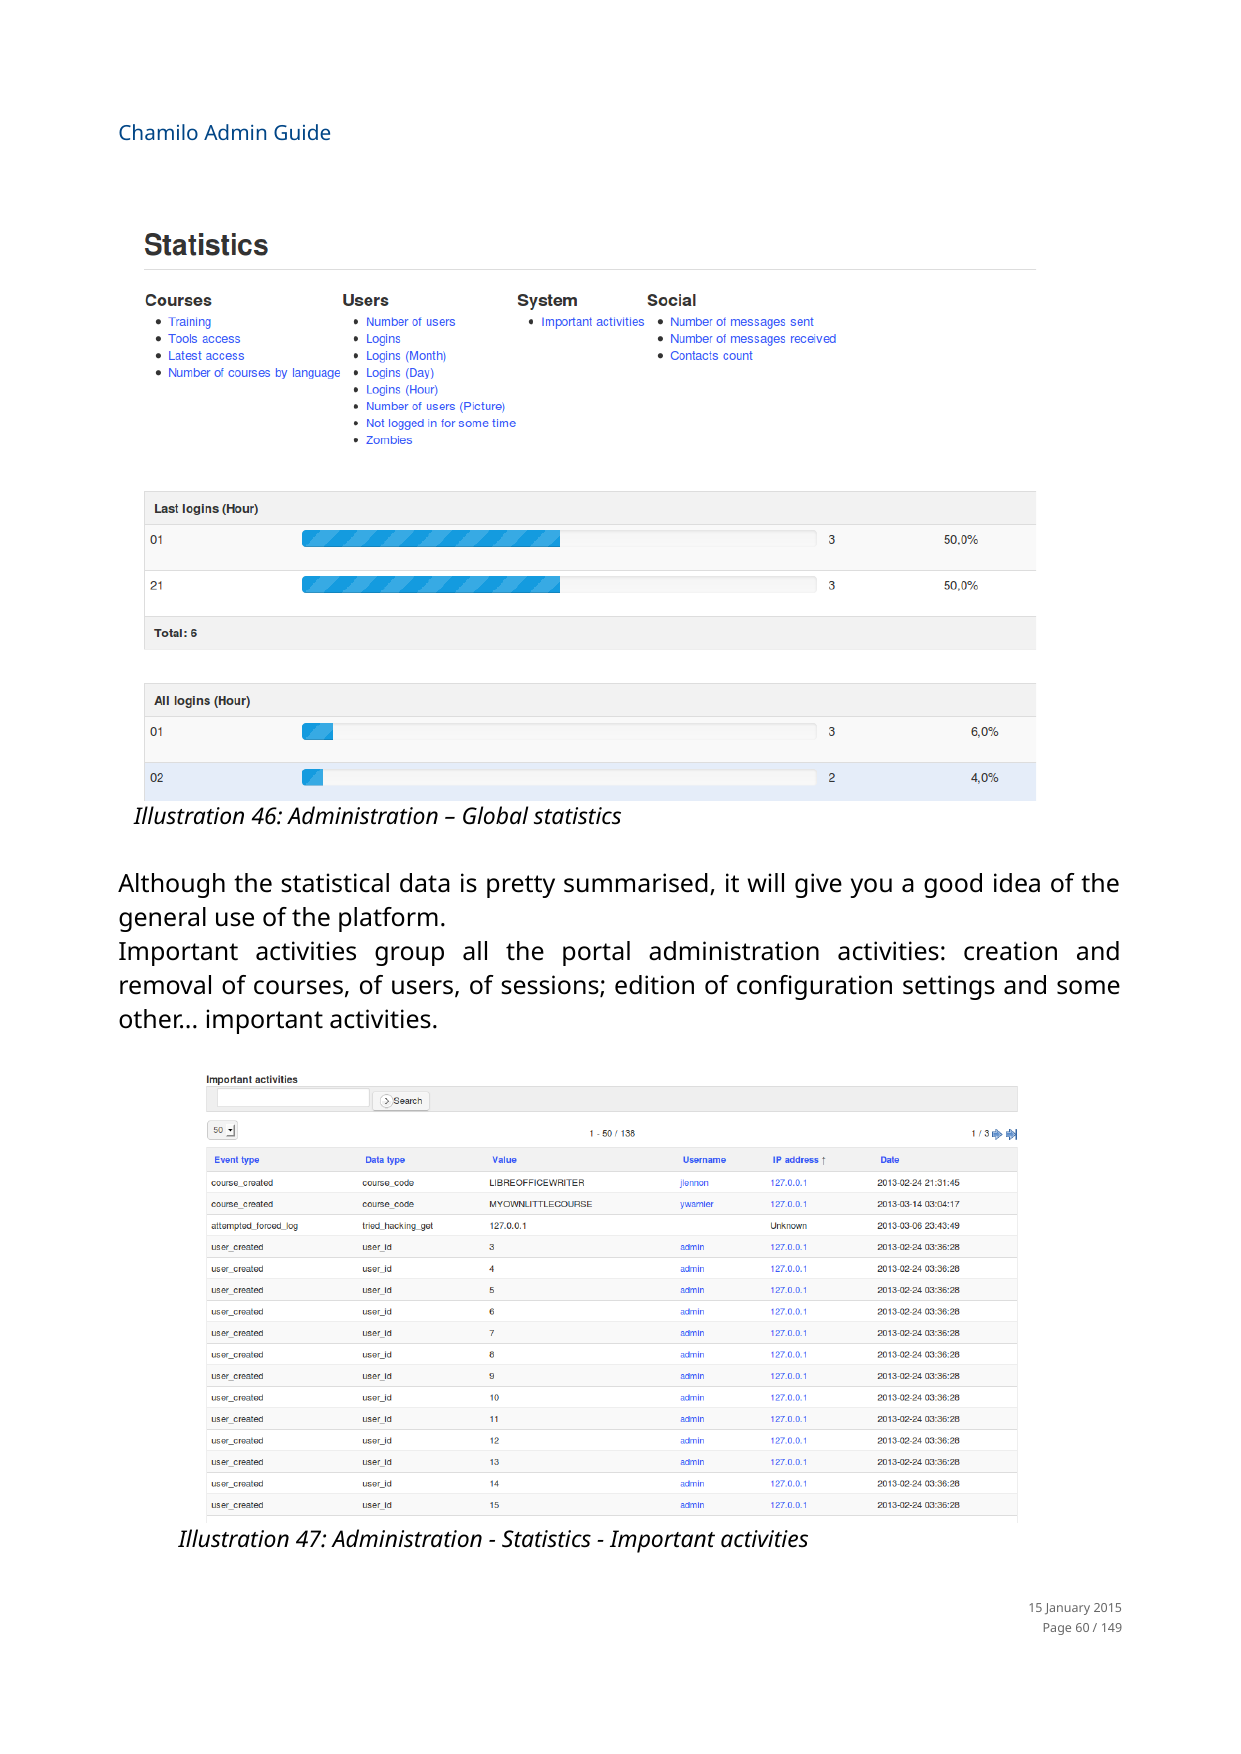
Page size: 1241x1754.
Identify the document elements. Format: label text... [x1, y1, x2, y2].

picture [132, 227, 1037, 801]
text Although the statistical data is pretty summarised, it will give you a good idea of the general use of the platform. [118, 866, 1122, 934]
text Illustration 47: Administration - Statistics - Important activities [178, 1082, 1062, 1554]
text Illustration 46: Administration – Global statistics [134, 801, 1035, 832]
text Important activities group all the portal administration activities: creation and removal of courses, of users, of sessions; edition of configuration settings and some other... important activities. [118, 934, 1122, 1036]
picture [195, 1064, 1027, 1523]
